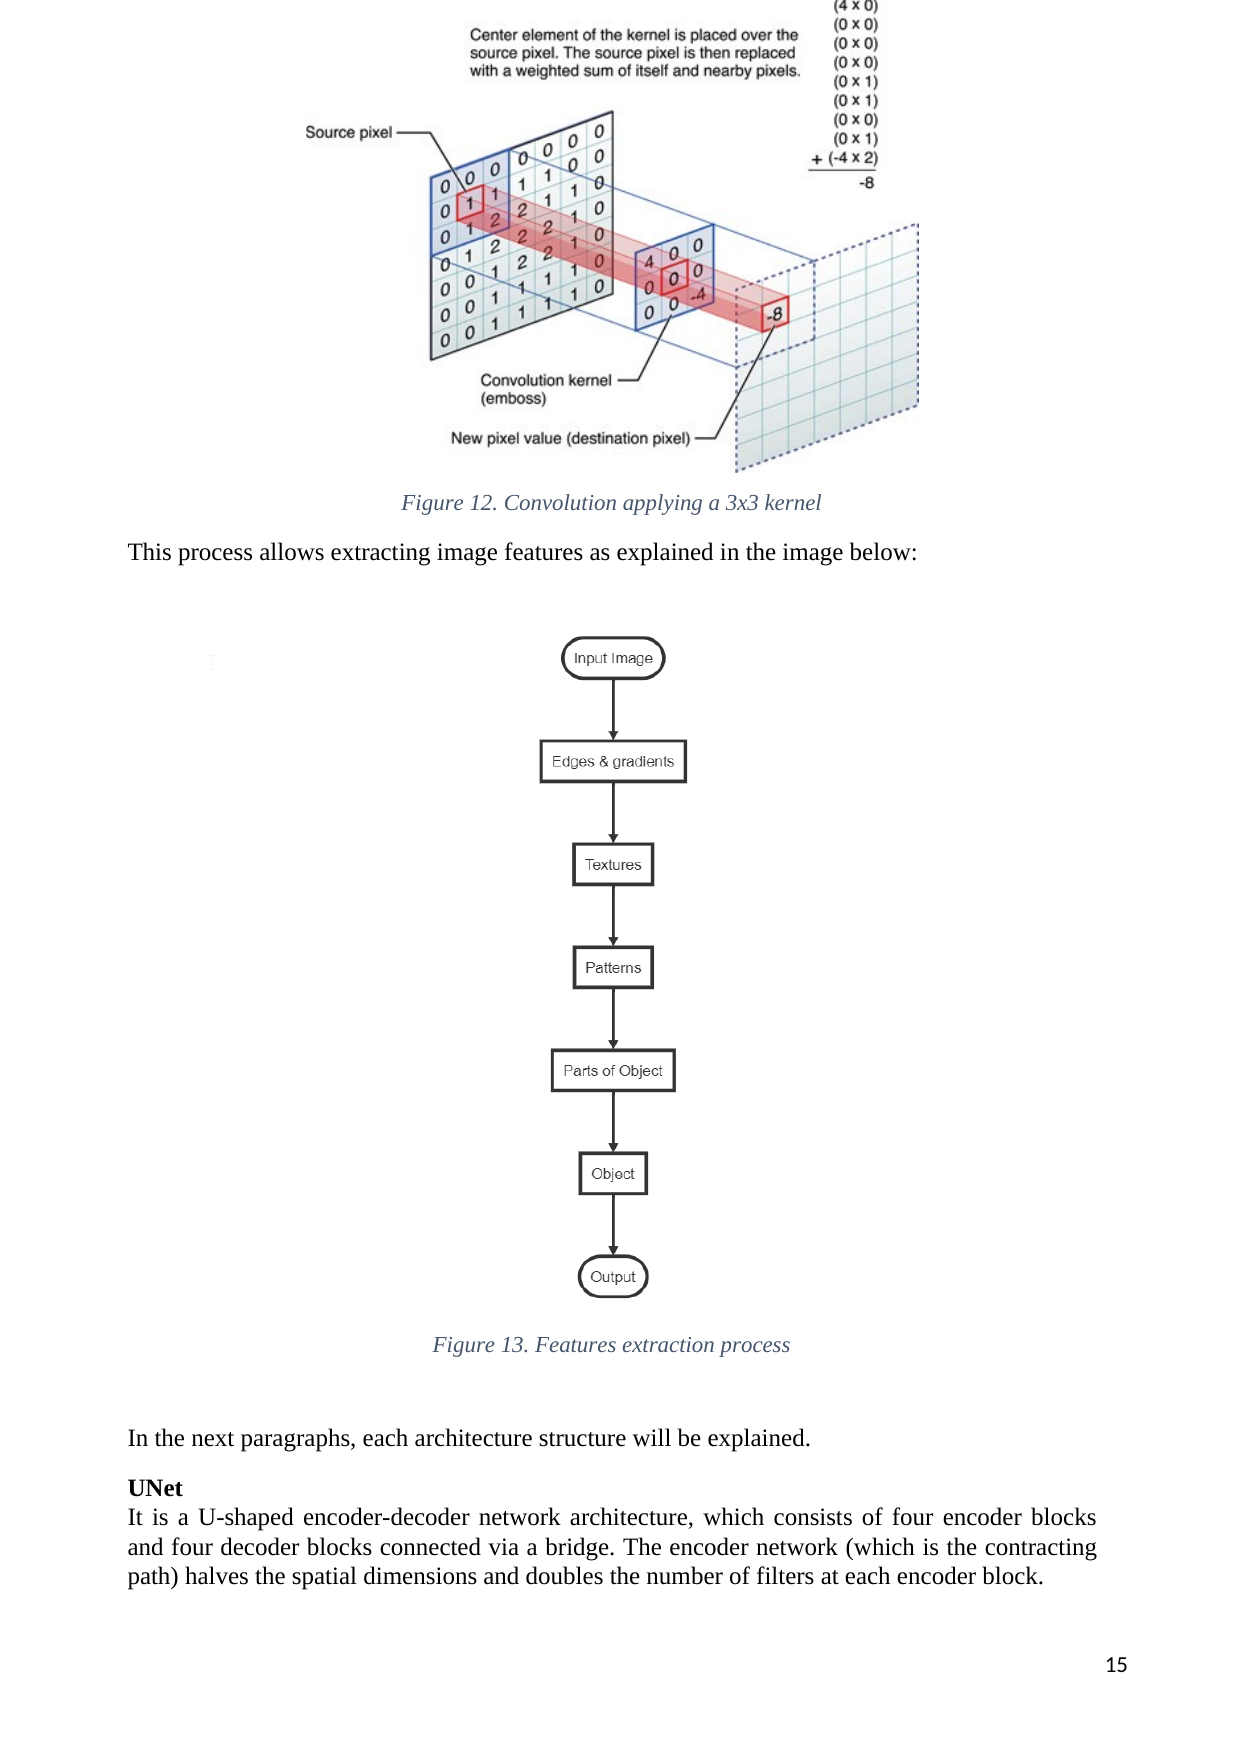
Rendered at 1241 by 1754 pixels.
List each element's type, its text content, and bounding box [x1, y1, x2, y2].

text Figure 12. Convolution applying a 3x3 kernel [127, 489, 1098, 516]
text This process allows extracting image features as explained in the image below: [127, 537, 1098, 565]
text It is a U-shaped encoder-decoder network architecture, which consists of four encoder blocks and four decoder blocks connected via a bridge. The encoder network (which is the contracting path) halves the spatial dimensions and doubles the number of filters at each encoder block. [127, 1502, 1098, 1590]
text In the next paragraphs, each architecture structure will be explained. [127, 1423, 1098, 1452]
subtitle UNet [127, 1473, 1098, 1502]
text Figure 13. Features extraction process [127, 1331, 1098, 1357]
